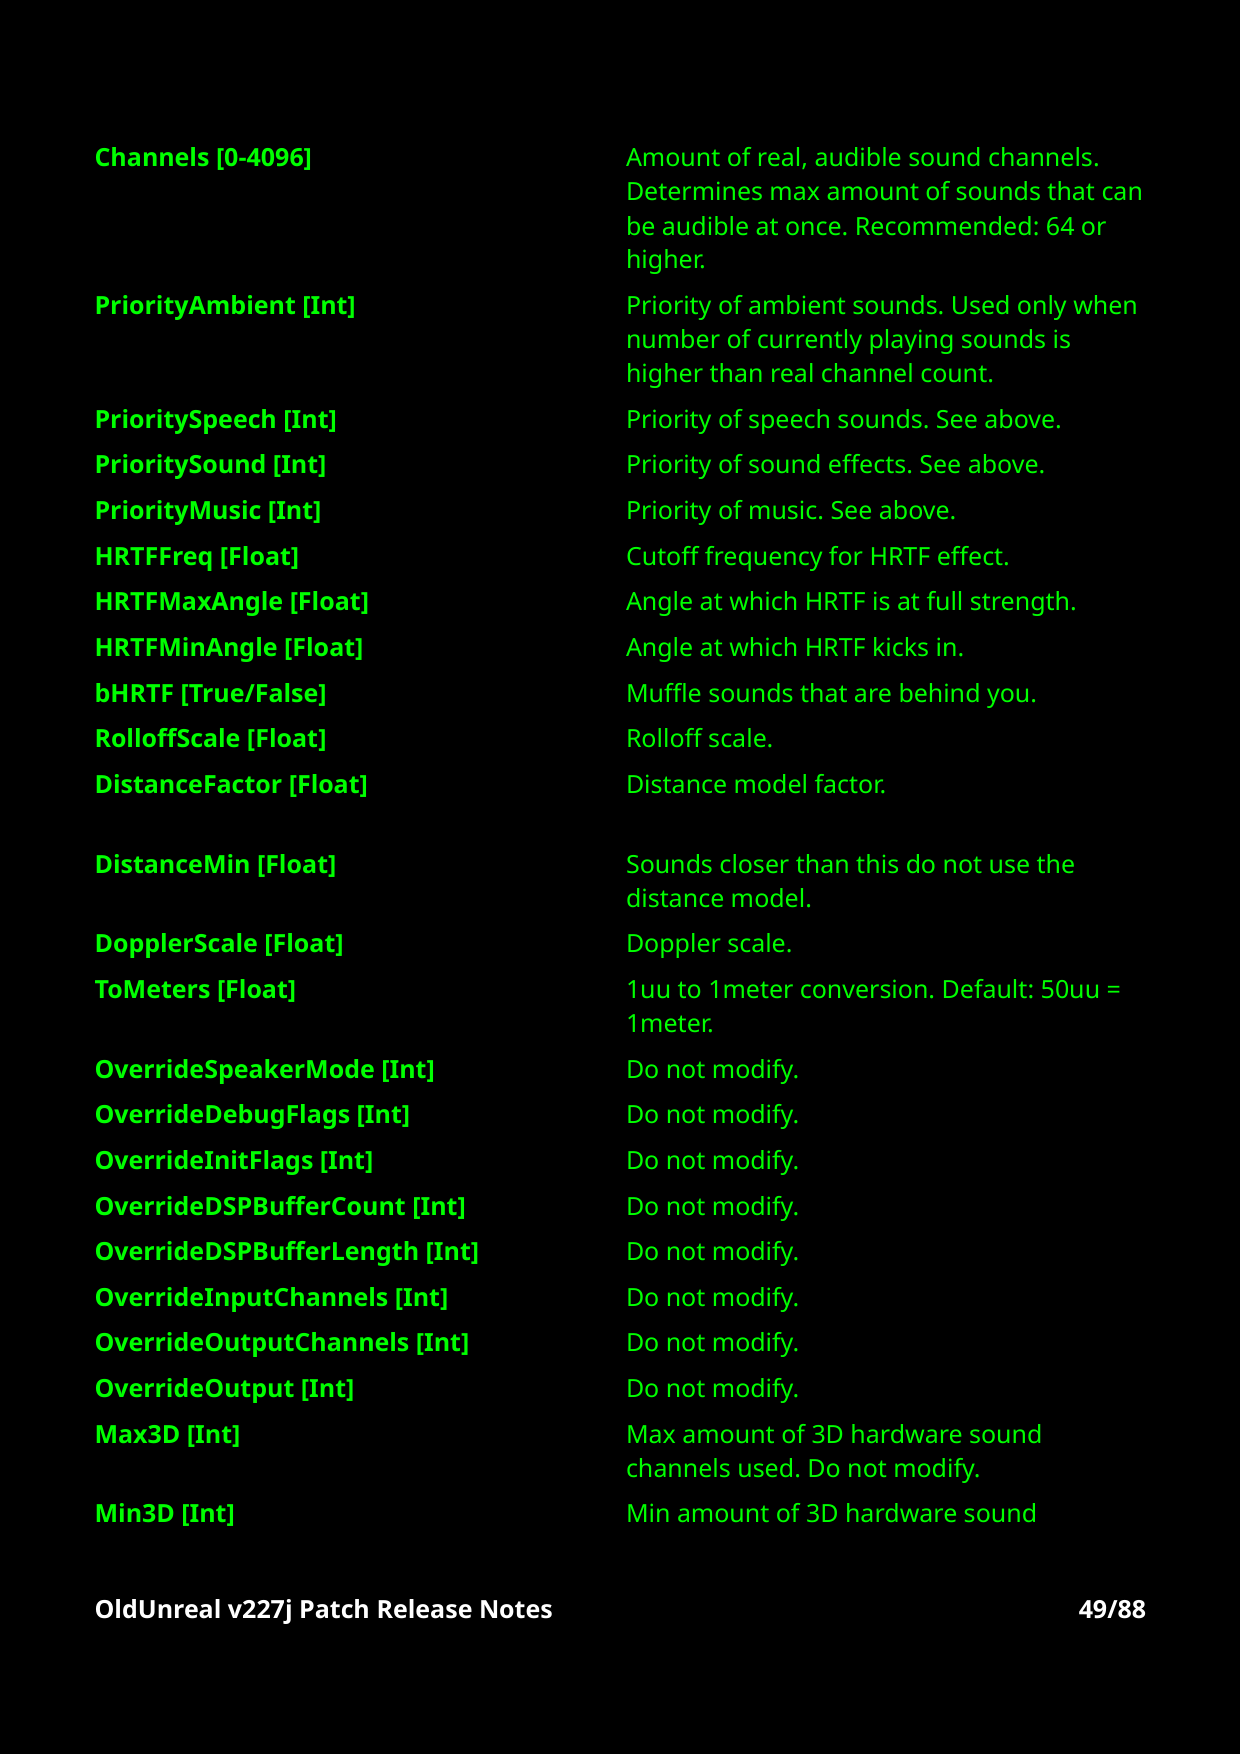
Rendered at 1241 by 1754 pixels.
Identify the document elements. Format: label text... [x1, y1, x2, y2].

table_cell OverrideDSPBufferCount [Int] [89, 1183, 620, 1228]
table_cell Angle at which HRTF is at full strength. [621, 579, 1152, 624]
table_cell Min amount of 3D hardware sound [621, 1491, 1152, 1536]
table_cell Cutoff frequency for HRTF effect. [621, 534, 1152, 578]
table_cell Priority of ambient sounds. Used only when number of currently playing sounds is higher than real channel count. [621, 283, 1152, 396]
table_cell [621, 90, 1152, 134]
table_cell ToMeters [Float] [89, 967, 620, 1045]
table_cell HRTFFreq [Float] [89, 534, 620, 578]
table_cell Do not modify. [621, 1275, 1152, 1319]
table_cell 1uu to 1meter conversion. Default: 50uu = 1meter. [621, 967, 1152, 1045]
table_cell Rolloff scale. [621, 716, 1152, 761]
table_cell OverrideInitFlags [Int] [89, 1138, 620, 1182]
table_cell DistanceMin [Float] [89, 841, 620, 920]
table_cell PrioritySound [Int] [89, 442, 620, 487]
table_cell RolloffScale [Float] [89, 716, 620, 761]
table_cell DistanceFactor [Float] [89, 762, 620, 840]
table_cell Do not modify. [621, 1229, 1152, 1273]
table_cell Channels [0-4096] [89, 135, 620, 282]
table_cell HRTFMinAngle [Float] [89, 625, 620, 669]
table_cell Do not modify. [621, 1092, 1152, 1137]
table_cell Angle at which HRTF kicks in. [621, 625, 1152, 669]
table_cell Do not modify. [621, 1046, 1152, 1091]
table_cell PrioritySpeech [Int] [89, 397, 620, 441]
table_cell OverrideInputChannels [Int] [89, 1275, 620, 1319]
table_cell Muffle sounds that are behind you. [621, 671, 1152, 715]
table_cell Do not modify. [621, 1320, 1152, 1365]
table_cell Do not modify. [621, 1138, 1152, 1182]
table_cell OverrideDSPBufferLength [Int] [89, 1229, 620, 1273]
table_cell Amount of real, audible sound channels. Determines max amount of sounds that can be audible at once. Recommended: 64 or higher. [621, 135, 1152, 282]
table_cell Priority of speech sounds. See above. [621, 397, 1152, 441]
table_cell [89, 90, 620, 134]
table_cell PriorityMusic [Int] [89, 488, 620, 533]
table_cell Doppler scale. [621, 921, 1152, 966]
table_cell DopplerScale [Float] [89, 921, 620, 966]
table_cell OverrideOutputChannels [Int] [89, 1320, 620, 1365]
table_cell HRTFMaxAngle [Float] [89, 579, 620, 624]
table_cell OverrideSpeakerMode [Int] [89, 1046, 620, 1091]
table_cell Do not modify. [621, 1366, 1152, 1410]
table_cell Priority of music. See above. [621, 488, 1152, 533]
table_cell OverrideOutput [Int] [89, 1366, 620, 1410]
table_cell Min3D [Int] [89, 1491, 620, 1536]
table_cell OverrideDebugFlags [Int] [89, 1092, 620, 1137]
table_cell Sounds closer than this do not use the distance model. [621, 841, 1152, 920]
table_cell Do not modify. [621, 1183, 1152, 1228]
table_cell Distance model factor. [621, 762, 1152, 840]
table_cell PriorityAmbient [Int] [89, 283, 620, 396]
table_cell Max3D [Int] [89, 1411, 620, 1490]
table_cell Max amount of 3D hardware sound channels used. Do not modify. [621, 1411, 1152, 1490]
table_cell Priority of sound effects. See above. [621, 442, 1152, 487]
table_cell bHRTF [True/False] [89, 671, 620, 715]
